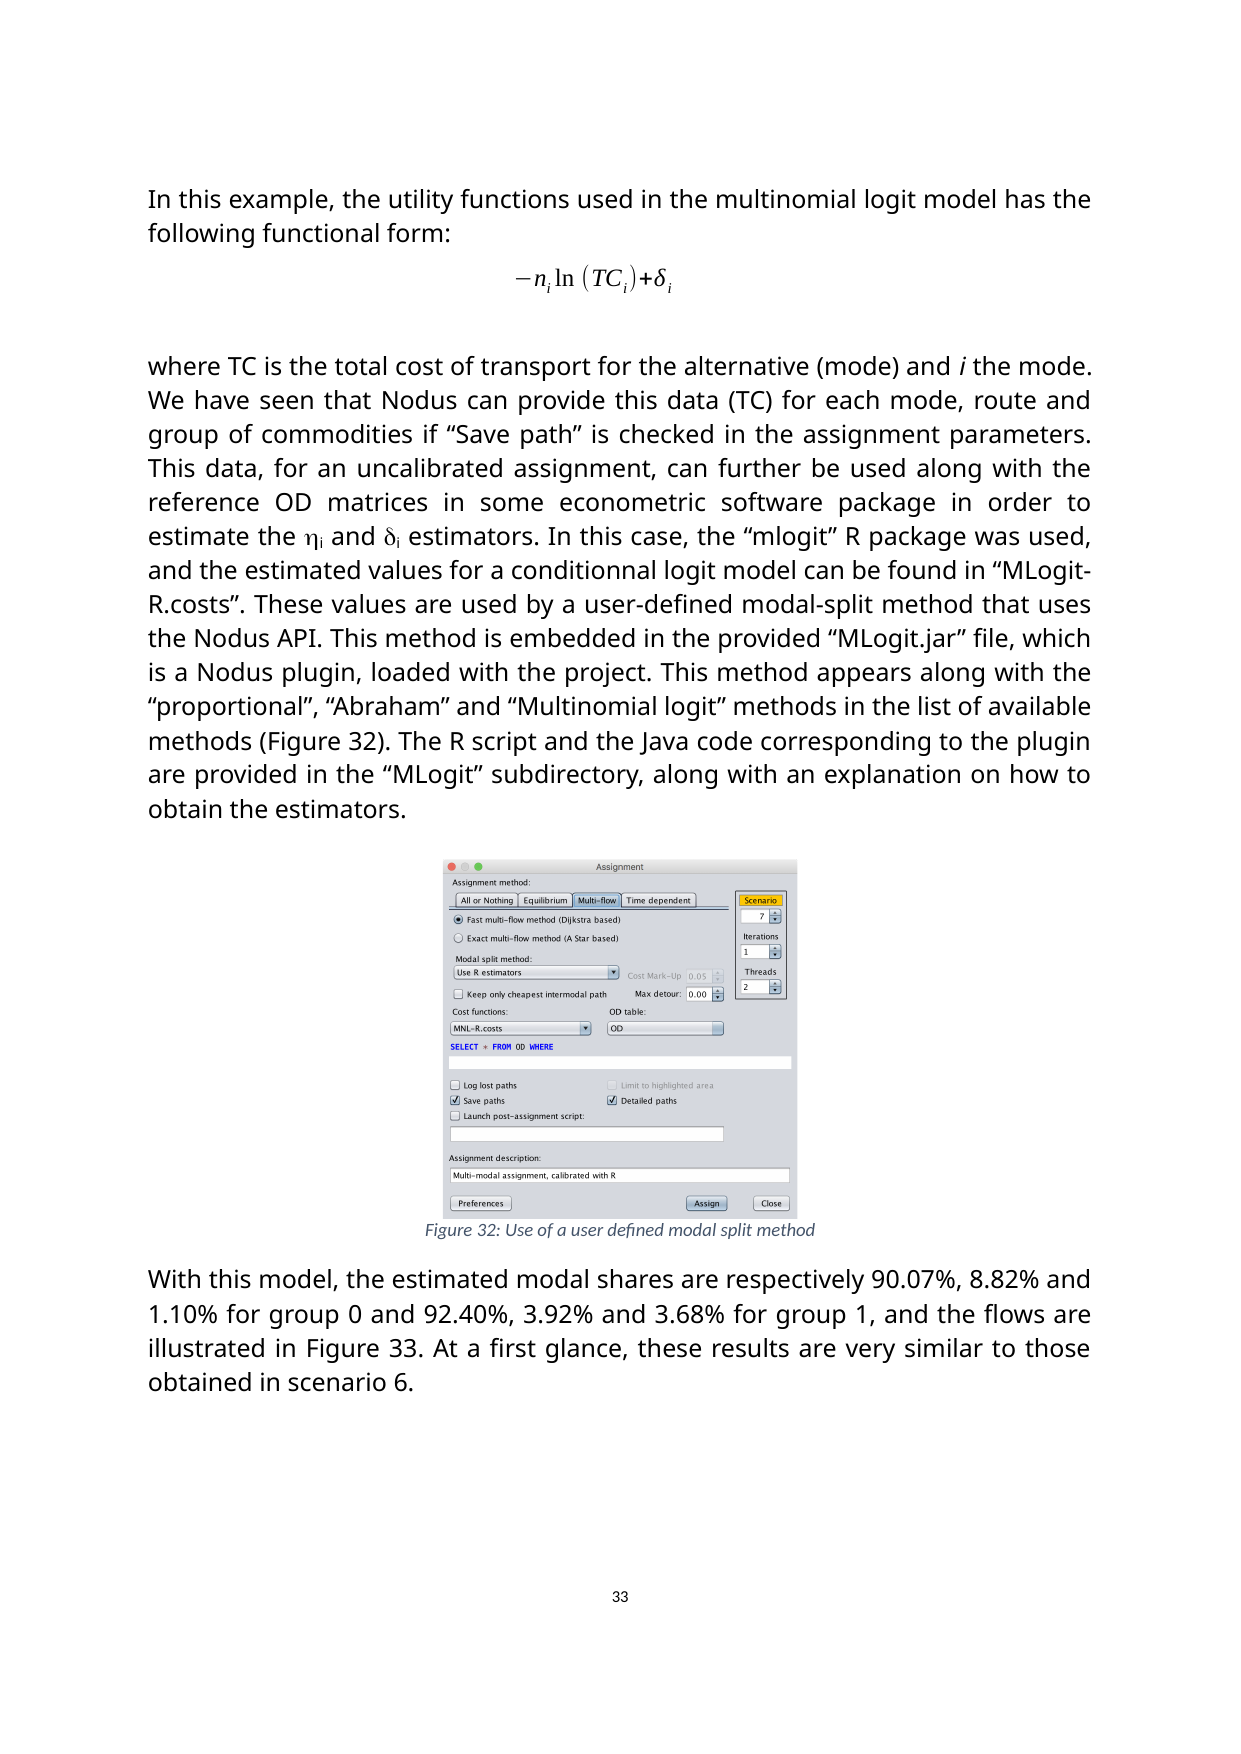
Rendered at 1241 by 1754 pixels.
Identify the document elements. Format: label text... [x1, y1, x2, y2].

text With this model, the estimated modal shares are respectively 90.07%, 8.82% and 1.10% for group 0 and 92.40%, 3.92% and 3.68% for group 1, and the flows are illustrated in Figure 33. At a first glance, these results are very similar to those obtained in scenario 6. [148, 1262, 1093, 1398]
picture [442, 859, 798, 1219]
text Figure 32: Use of a user defined modal split method [148, 1218, 1093, 1241]
text In this example, the utility functions used in the multinomial logit model has the following functional form: [148, 182, 1093, 250]
text where TC is the total cost of transport for the alternative (mode) and i the mode. We have seen that Nodus can provide this data (TC) for each mode, route and group of commodities if “Save path” is checked in the assignment parameters. This data, for an uncalibrated assignment, can further be used along with the reference OD matrices in some econometric software package in order to estimate the i and i estimators. In this case, the “mlogit” R package was used, and the estimated values for a conditionnal logit model can be found in “MLogit-R.costs”. These values are used by a user-defined modal-split method that uses the Nodus API. This method is embedded in the provided “MLogit.jar” file, which is a Nodus plugin, loaded with the project. This method appears along with the “proportional”, “Abraham” and “Multinomial logit” methods in the list of available methods (Figure 32). The R script and the Java code corresponding to the plugin are provided in the “MLogit” subdirectory, along with an explanation on how to obtain the estimators. [148, 348, 1093, 825]
